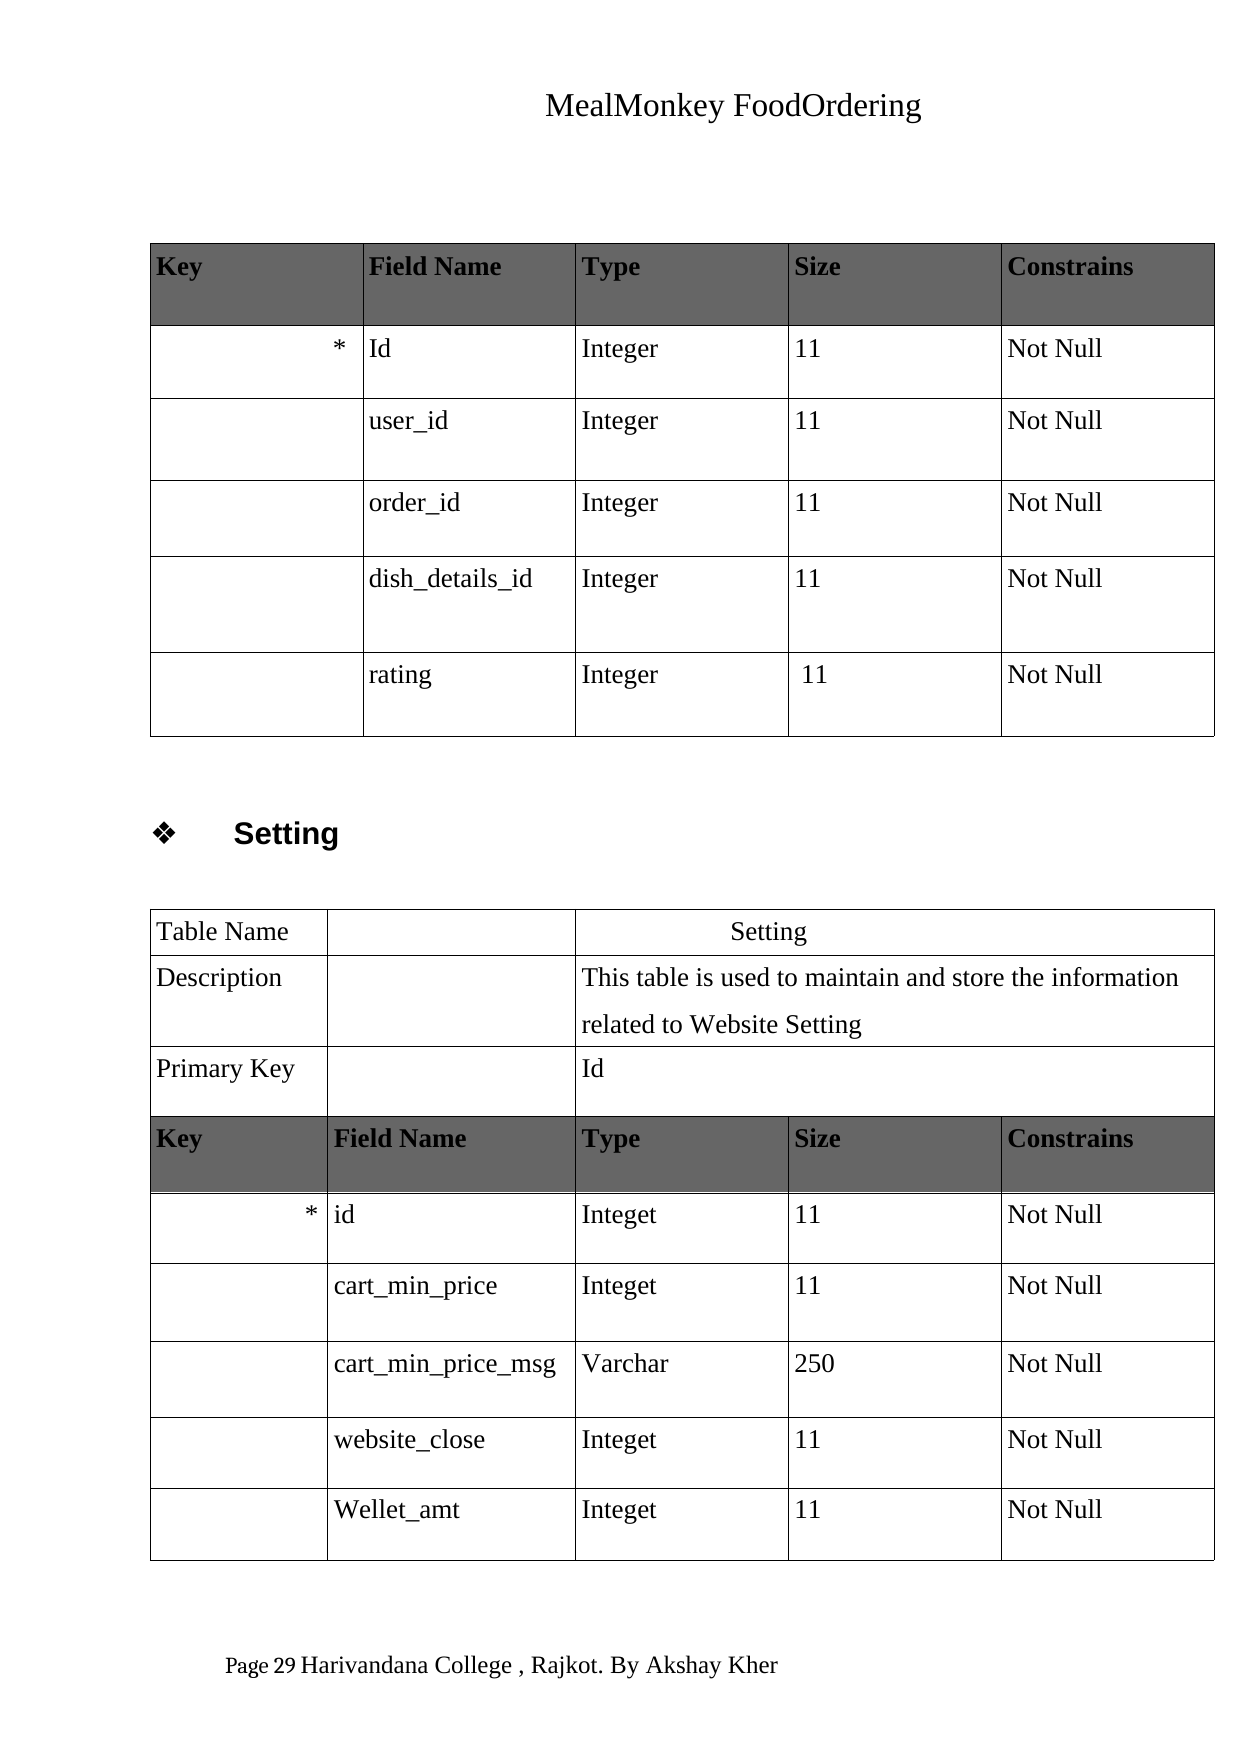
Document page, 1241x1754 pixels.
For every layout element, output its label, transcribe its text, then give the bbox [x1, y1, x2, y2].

table_cell 250 [789, 1342, 1001, 1417]
table_cell 11 [789, 399, 1001, 480]
table_cell cart_min_price_msg [328, 1342, 575, 1417]
table_cell 11 [789, 557, 1001, 652]
table_cell Integet [576, 1194, 788, 1263]
table_cell This table is used to maintain and store the information related to Website Setting [576, 956, 1214, 1046]
table_cell Integer [576, 399, 788, 480]
table_header Table Name [151, 910, 327, 955]
table_cell user_id [364, 399, 575, 480]
table_cell Not Null [1002, 1194, 1214, 1263]
table_cell website_close [328, 1418, 575, 1487]
table_cell [328, 1047, 575, 1116]
table_cell * [151, 326, 363, 398]
table_cell cart_min_price [328, 1264, 575, 1341]
table_cell Not Null [1002, 1489, 1214, 1559]
table_cell Not Null [1002, 399, 1214, 480]
table_cell [151, 399, 363, 480]
table_cell 11 [789, 1264, 1001, 1341]
table_cell [151, 1264, 327, 1341]
table_cell Integet [576, 1418, 788, 1487]
table_cell 11 [789, 1489, 1001, 1559]
table_cell Integer [576, 481, 788, 556]
table_cell Wellet_amt [328, 1489, 575, 1559]
table_header [328, 910, 575, 955]
table_cell Constrains [1002, 1117, 1214, 1192]
table_cell order_id [364, 481, 575, 556]
table_cell Primary Key [151, 1047, 327, 1116]
table_cell rating [364, 653, 575, 736]
table_cell Size [789, 1117, 1001, 1192]
table_cell [151, 1342, 327, 1417]
table_cell Type [576, 1117, 788, 1192]
table_cell Id [576, 1047, 1214, 1116]
table_cell Integer [576, 326, 788, 398]
table_cell Not Null [1002, 481, 1214, 556]
table_cell 11 [789, 1418, 1001, 1487]
table_cell 11 [789, 653, 1001, 736]
table_cell Description [151, 956, 327, 1046]
table_cell Integer [576, 557, 788, 652]
table_cell [151, 481, 363, 556]
table_cell Field Name [328, 1117, 575, 1192]
table_cell 11 [789, 1194, 1001, 1263]
table_cell Integer [576, 653, 788, 736]
table_cell Not Null [1002, 1342, 1214, 1417]
table_cell 11 [789, 326, 1001, 398]
table_cell 11 [789, 481, 1001, 556]
text ❖ Setting [150, 811, 1214, 854]
table_cell Integet [576, 1489, 788, 1559]
table_cell id [328, 1194, 575, 1263]
table_cell dish_details_id [364, 557, 575, 652]
table_header Setting [576, 910, 1214, 955]
table_cell [151, 653, 363, 736]
table_cell Not Null [1002, 1418, 1214, 1487]
table_cell Varchar [576, 1342, 788, 1417]
table_cell Not Null [1002, 557, 1214, 652]
table_cell Key [151, 1117, 327, 1192]
table_cell Size [789, 244, 1001, 325]
table_cell Not Null [1002, 653, 1214, 736]
table_cell [151, 557, 363, 652]
table_cell Constrains [1002, 244, 1214, 325]
table_cell [151, 1418, 327, 1487]
table_cell Key [151, 244, 363, 325]
table_cell Integet [576, 1264, 788, 1341]
table_cell Field Name [364, 244, 575, 325]
table_cell [328, 956, 575, 1046]
table_cell Not Null [1002, 326, 1214, 398]
table_cell * [151, 1194, 327, 1263]
table_cell Not Null [1002, 1264, 1214, 1341]
table_cell Type [576, 244, 788, 325]
table_cell [151, 1489, 327, 1559]
table_cell Id [364, 326, 575, 398]
